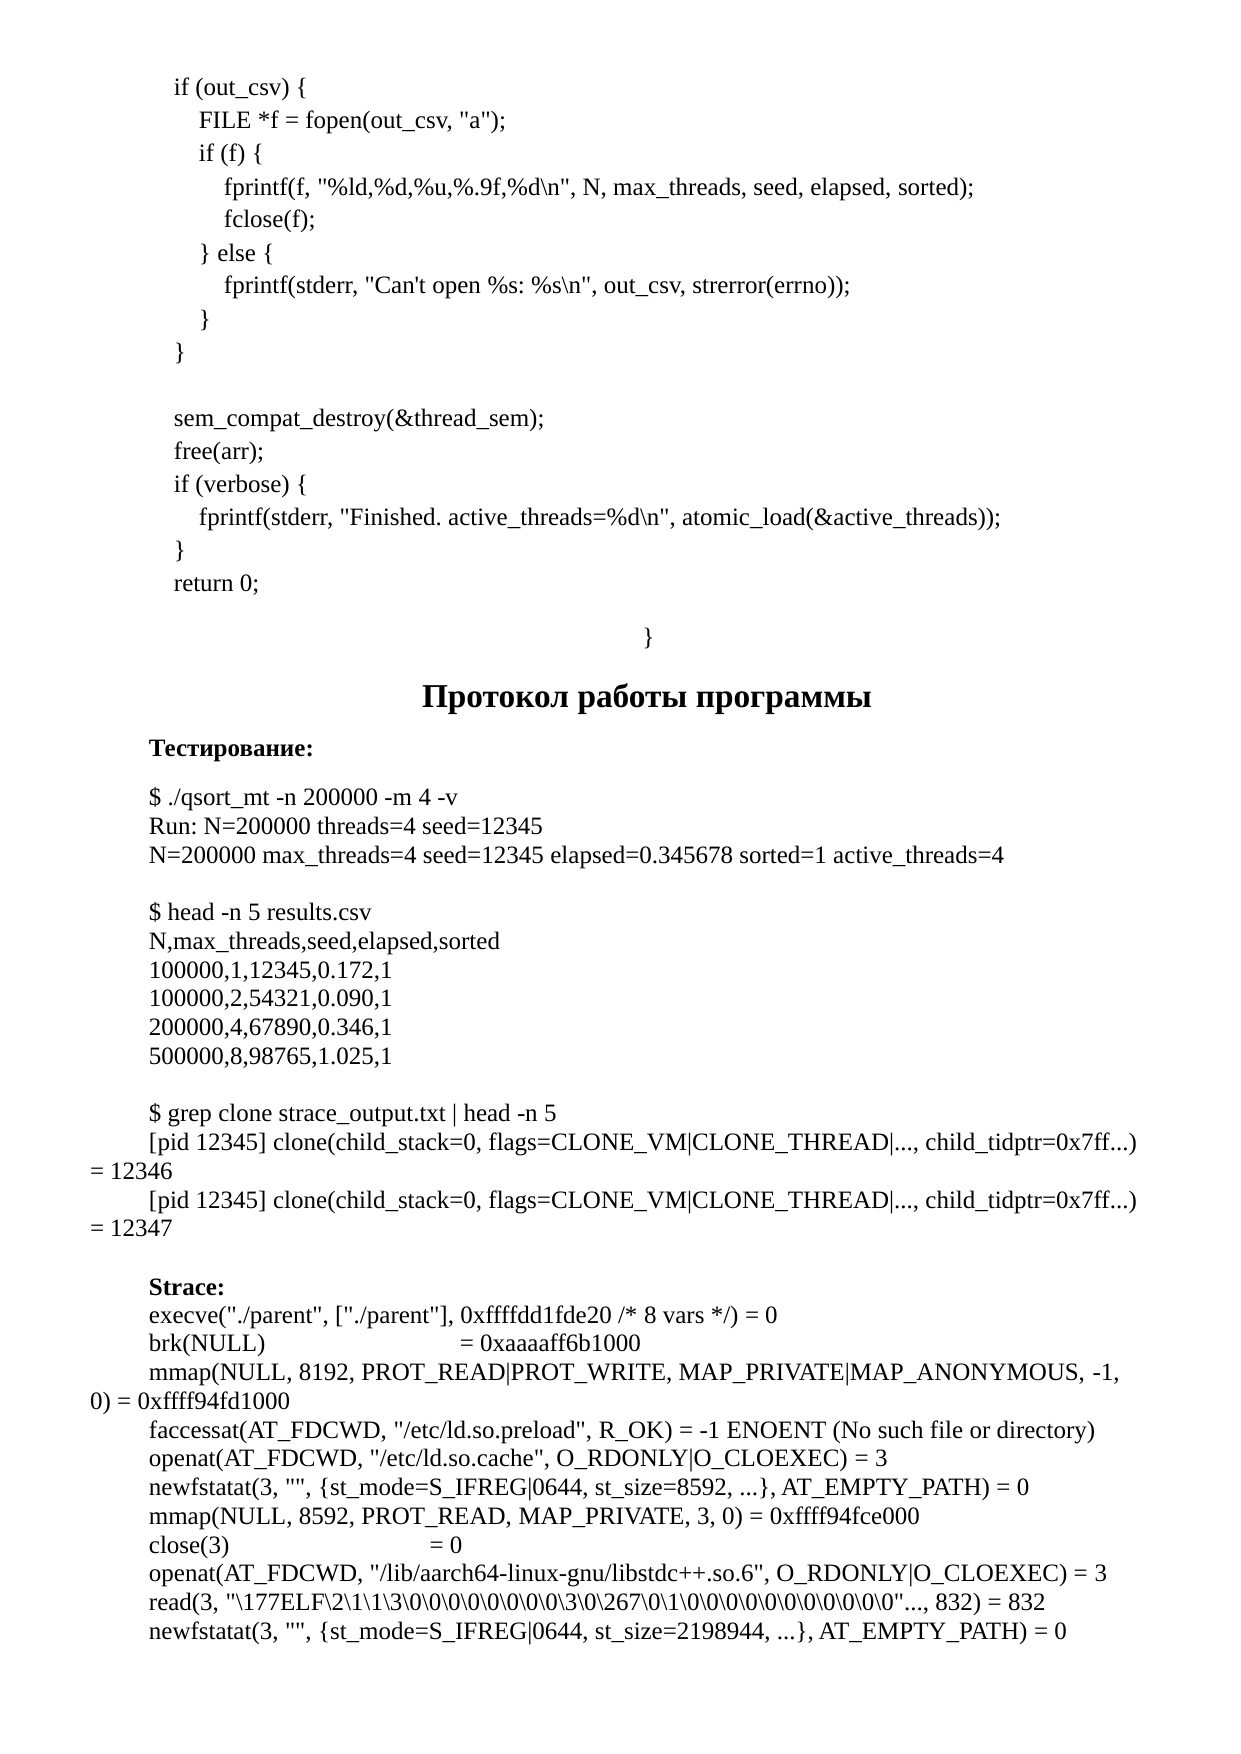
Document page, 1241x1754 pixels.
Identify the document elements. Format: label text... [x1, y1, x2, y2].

text } [174, 536, 211, 564]
text if (f) { [199, 139, 532, 167]
text = [90, 1215, 110, 1242]
text N,max_threads,seed,elapsed,sorted [149, 927, 525, 955]
text brk(NULL) = 0xaaaaff6b1000 [149, 1330, 1150, 1357]
text 00000,2,54321,0.090,1 [161, 985, 417, 1012]
text $ [149, 898, 167, 926]
text 1 [149, 956, 161, 984]
text if (verbose) { [174, 470, 569, 498]
text fclose(f); [224, 206, 998, 233]
text return 0; [174, 570, 284, 597]
text newfstatat(3, "", {st_mode=S_IFREG|0644, st_size=2198944, ...}, AT_EMPTY_PATH) = 0 [149, 1617, 1137, 1645]
text ./qsort_mt -n 200000 -m 4 -v [167, 783, 483, 811]
text openat(AT_FDCWD, "/lib/aarch64-linux-gnu/libstdc++.so.6", O_RDONLY|O_CLOEXEC) = 3 [149, 1560, 1137, 1587]
text mmap(NULL, 8192, PROT_READ|PROT_WRITE, MAP_PRIVATE|MAP_ANONYMOUS, -1, [149, 1358, 1150, 1386]
text $ [149, 1100, 167, 1127]
text N=200000 max_threads=4 seed=12345 elapsed=0.345678 sorted=1 active_threads=4 [149, 841, 1028, 869]
text = 0 [429, 1531, 487, 1559]
text sem_compat_destroy(&thread_sem); [174, 404, 569, 432]
text grep clone strace_output.txt | head -n 5 [167, 1100, 581, 1127]
text } [199, 239, 217, 267]
text 0 [90, 1387, 102, 1415]
text 00000,4,67890,0.346,1 [161, 1013, 417, 1041]
text close(3) [149, 1531, 254, 1559]
text Strace: [149, 1273, 1150, 1301]
text read(3, "\177ELF\2\1\1\3\0\0\0\0\0\0\0\0\3\0\267\0\1\0\0\0\0\0\0\0\0\0\0\0"..., 832) = 832 [149, 1588, 1137, 1616]
text } [174, 338, 211, 366]
text Run: N=200000 threads=4 seed=12345 [149, 812, 1028, 840]
text openat(AT_FDCWD, "/etc/ld.so.cache", O_RDONLY|O_CLOEXEC) = 3 [149, 1445, 1122, 1472]
text } [642, 624, 679, 651]
text mmap(NULL, 8592, PROT_READ, MAP_PRIVATE, 3, 0) = 0xffff94fce000 [149, 1502, 1122, 1530]
text = [90, 1157, 129, 1185]
text Тестирование: [149, 734, 340, 762]
text 5 [149, 1042, 161, 1070]
text faccessat(AT_FDCWD, "/etc/ld.so.preload", R_OK) = -1 ENOENT (No such file or directory) [149, 1416, 1122, 1444]
text free(arr); [174, 437, 569, 465]
text execve("./parent", ["./parent"], 0xffffdd1fde20 /* 8 vars */) = 0 [149, 1301, 1150, 1329]
text newfstatat(3, "", {st_mode=S_IFREG|0644, st_size=8592, ...}, AT_EMPTY_PATH) = 0 [149, 1473, 1122, 1501]
text } [199, 305, 236, 333]
text if (out_csv) { [174, 73, 333, 101]
text 00000,1,12345,0.172,1 [161, 956, 417, 984]
text 2 [149, 1013, 161, 1041]
text Протокол работы программы [422, 678, 899, 715]
text else { [217, 239, 299, 267]
text FILE *f = fopen(out_csv, "a"); [199, 107, 532, 134]
text 1 [149, 985, 161, 1012]
text pid 12345] clone(child_stack=0, flags=CLONE_VM|CLONE_THREAD|..., child_tidptr=0x7ff...) [157, 1128, 1162, 1156]
text pid 12345] clone(child_stack=0, flags=CLONE_VM|CLONE_THREAD|..., child_tidptr=0x7ff...) [157, 1186, 1162, 1214]
text ) = 0xffff94fd1000 [102, 1387, 316, 1415]
text [ [149, 1186, 157, 1214]
text 12346 [129, 1157, 1162, 1185]
text $ [149, 783, 167, 811]
text fprintf(stderr, "Can't open %s: %s\n", out_csv, strerror(errno)); [224, 272, 878, 299]
text [ [149, 1128, 157, 1156]
text fprintf(f, "%ld,%d,%u,%.9f,%d\n", N, max_threads, seed, elapsed, sorted); [224, 173, 998, 201]
text 00000,8,98765,1.025,1 [161, 1042, 417, 1070]
text 12347 [110, 1215, 197, 1242]
text head -n 5 results.csv [167, 898, 396, 926]
text fprintf(stderr, "Finished. active_threads=%d\n", atomic_load(&active_threads)); [199, 503, 1027, 531]
